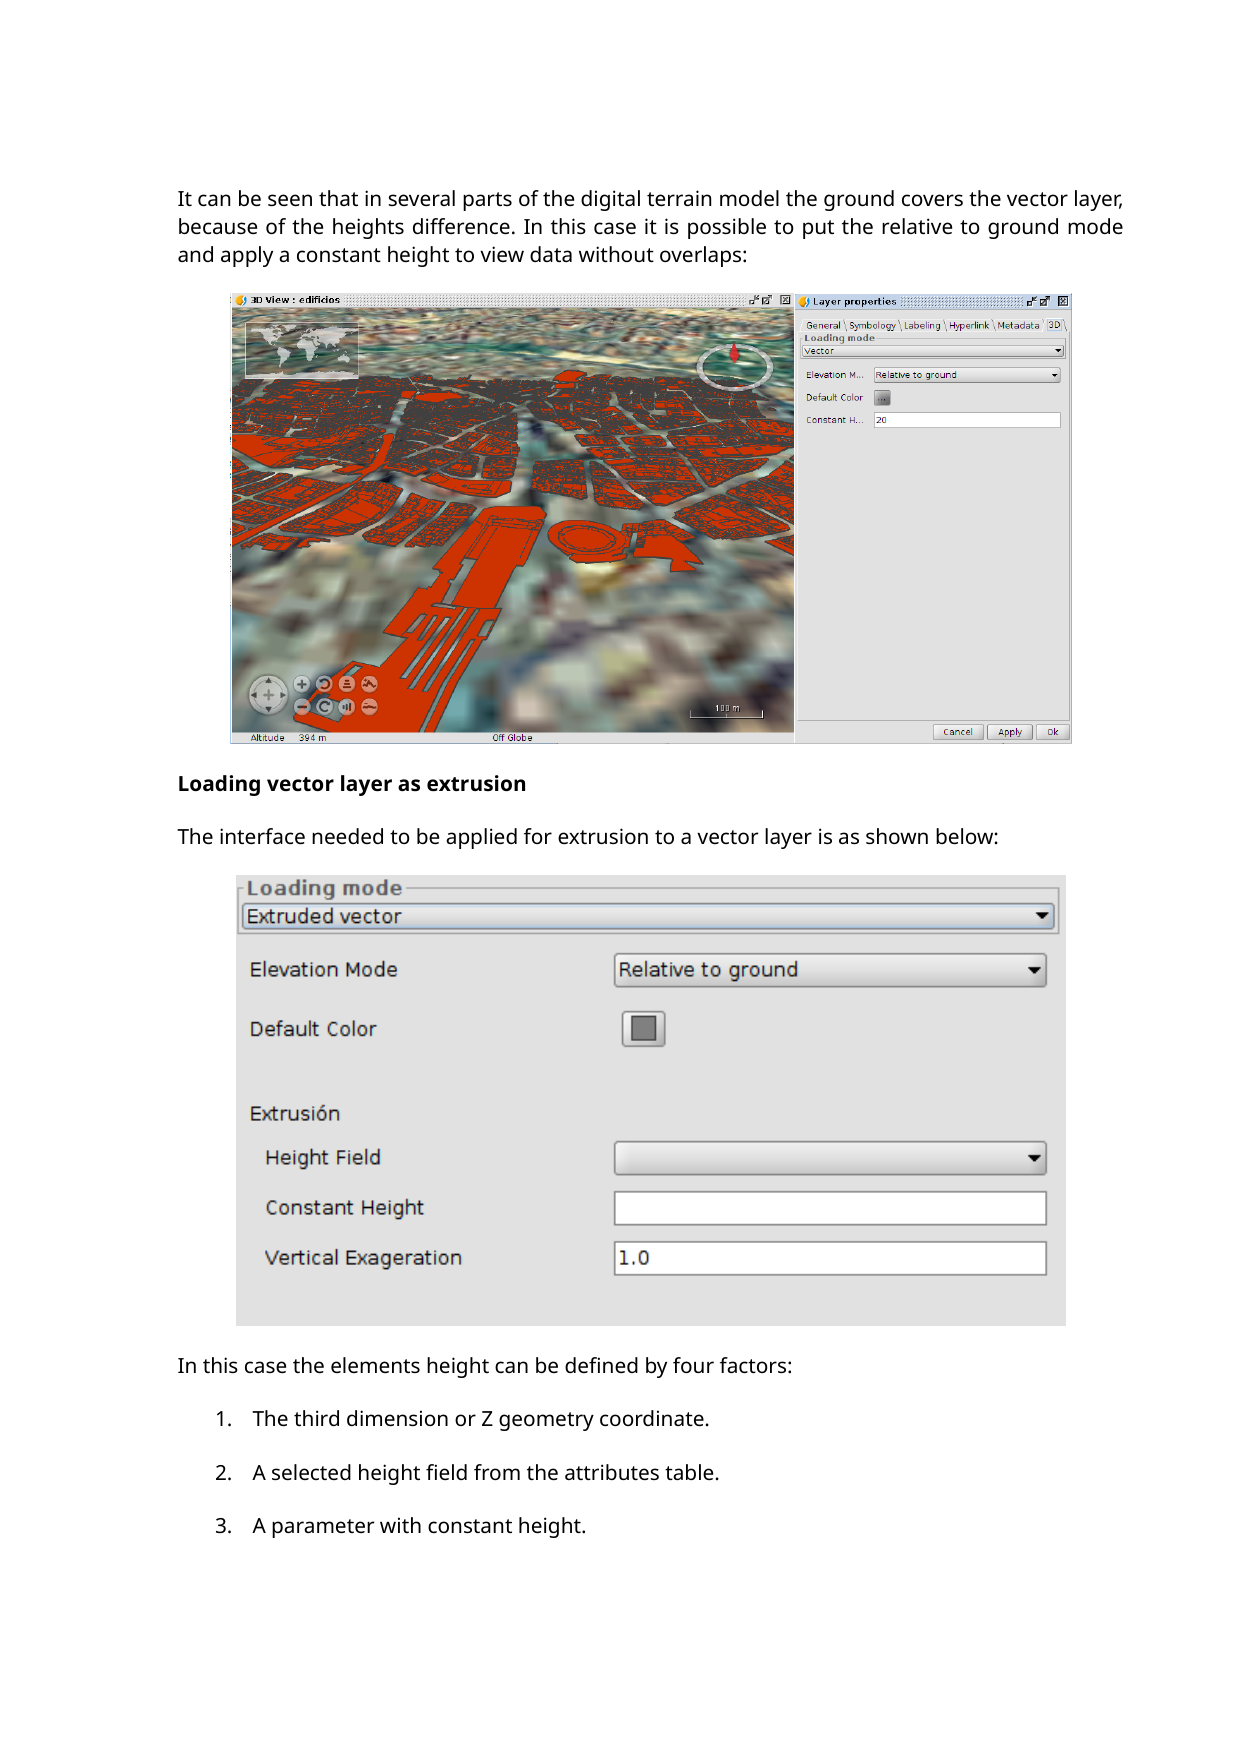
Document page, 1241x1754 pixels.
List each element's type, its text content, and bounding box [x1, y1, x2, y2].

text In this case the elements height can be defined by four factors: [177, 1351, 1125, 1379]
text Loading vector layer as extrusion [177, 769, 1125, 797]
picture [230, 293, 1072, 744]
list A selected height field from the attributes table. [215, 1458, 1125, 1486]
text The interface needed to be applied for extrusion to a vector layer is as shown below: [177, 822, 1125, 851]
list A parameter with constant height. [215, 1511, 1125, 1540]
list The third dimension or Z geometry coordinate. [215, 1404, 1125, 1433]
text It can be seen that in several parts of the digital terrain model the ground covers the vector layer, because of the heights difference. In this case it is possible to put the relative to ground mode and apply a constant height to view data without overlaps: [177, 184, 1125, 269]
picture [236, 875, 1066, 1326]
